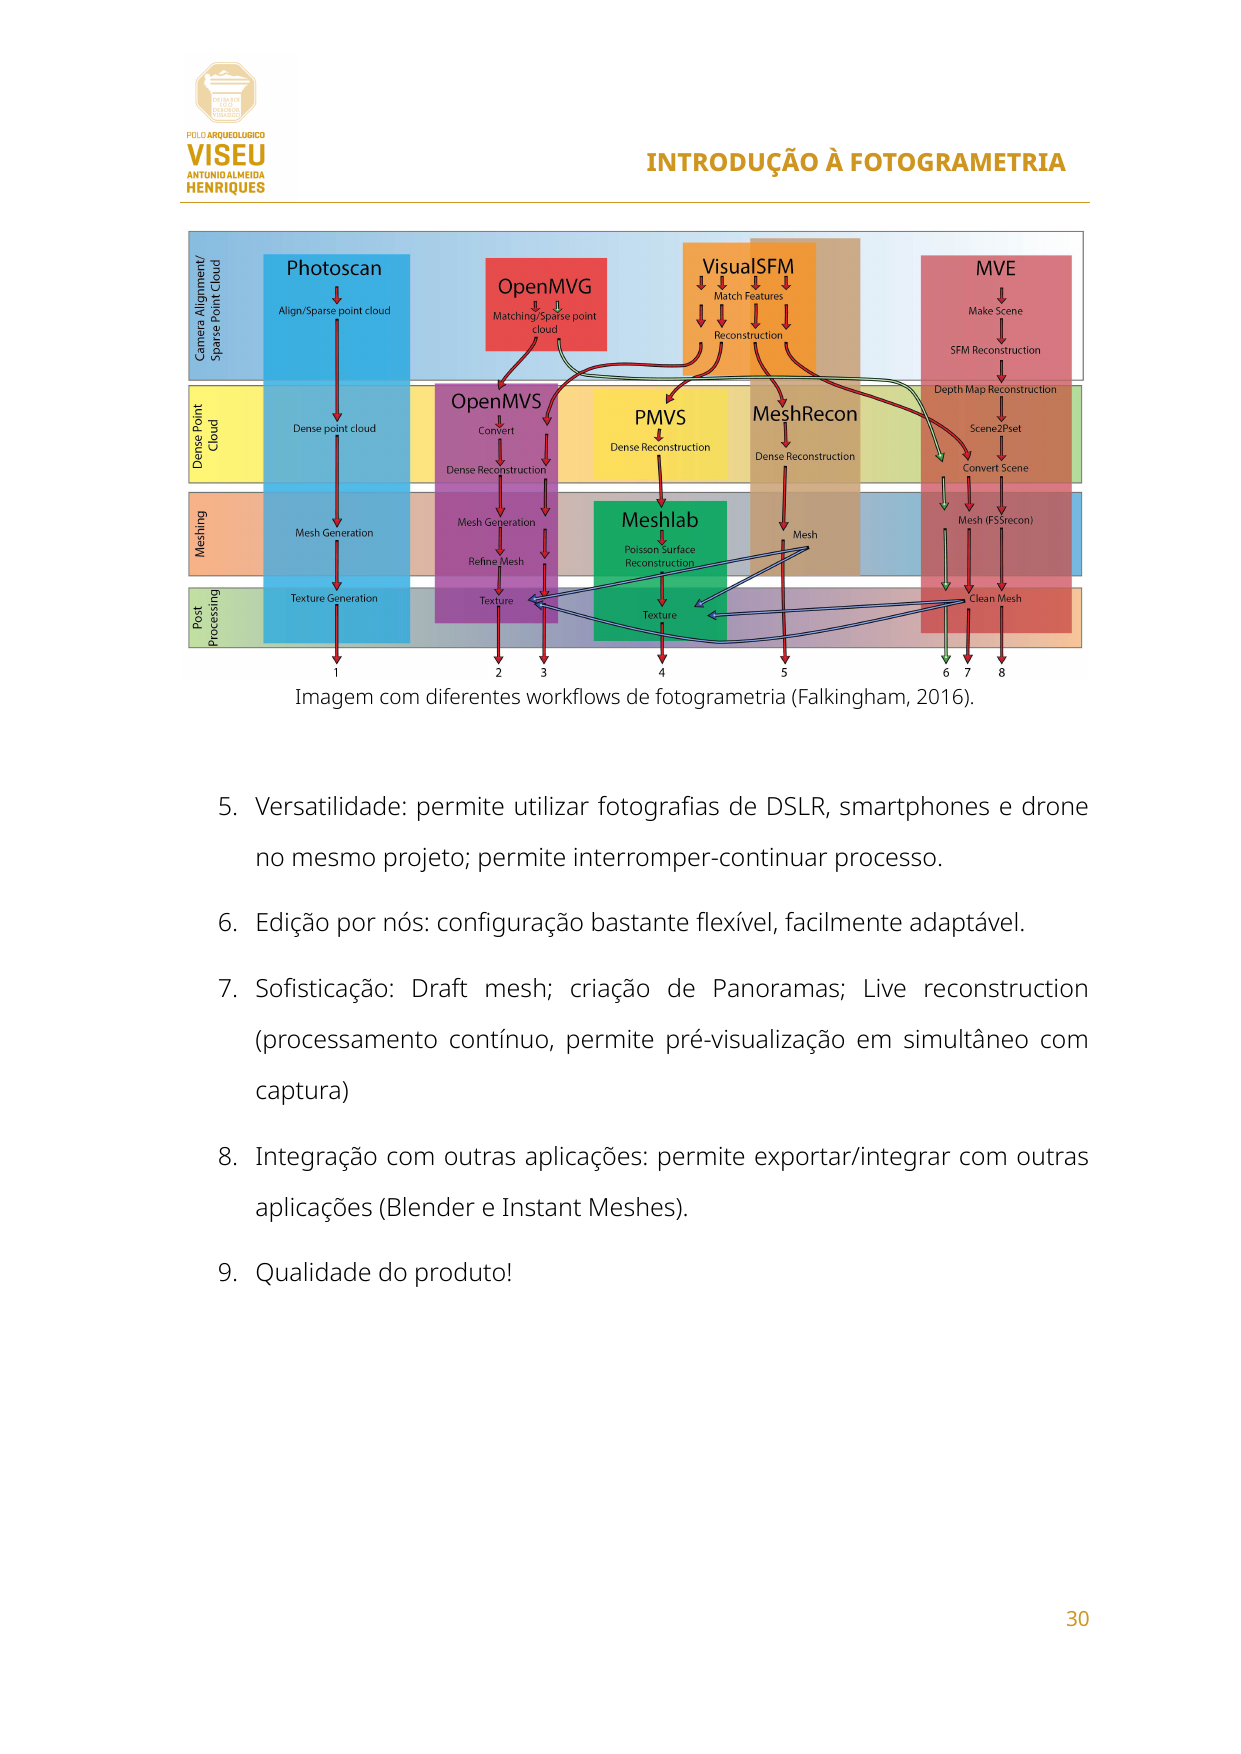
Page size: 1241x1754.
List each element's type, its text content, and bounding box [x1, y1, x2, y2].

list Integração com outras aplicações: permite exportar/integrar com outras aplicações (Blender e Instant Meshes). [218, 1138, 1090, 1223]
list Sofisticação: Draft mesh; criação de Panoramas; Live reconstruction (processamento contínuo, permite pré-visualização em simultâneo com captura) [218, 971, 1090, 1107]
list Qualidade do produto! [218, 1255, 1090, 1289]
text Imagem com diferentes workflows de fotogrametria (Falkingham, 2016). [180, 682, 1090, 710]
picture [184, 54, 300, 202]
picture [180, 223, 1090, 682]
list Edição por nós: configuração bastante flexível, facilmente adaptável. [218, 905, 1090, 939]
list Versatilidade: permite utilizar fotografias de DSLR, smartphones e drone no mesmo projeto; permite interromper-continuar processo. [218, 788, 1090, 873]
